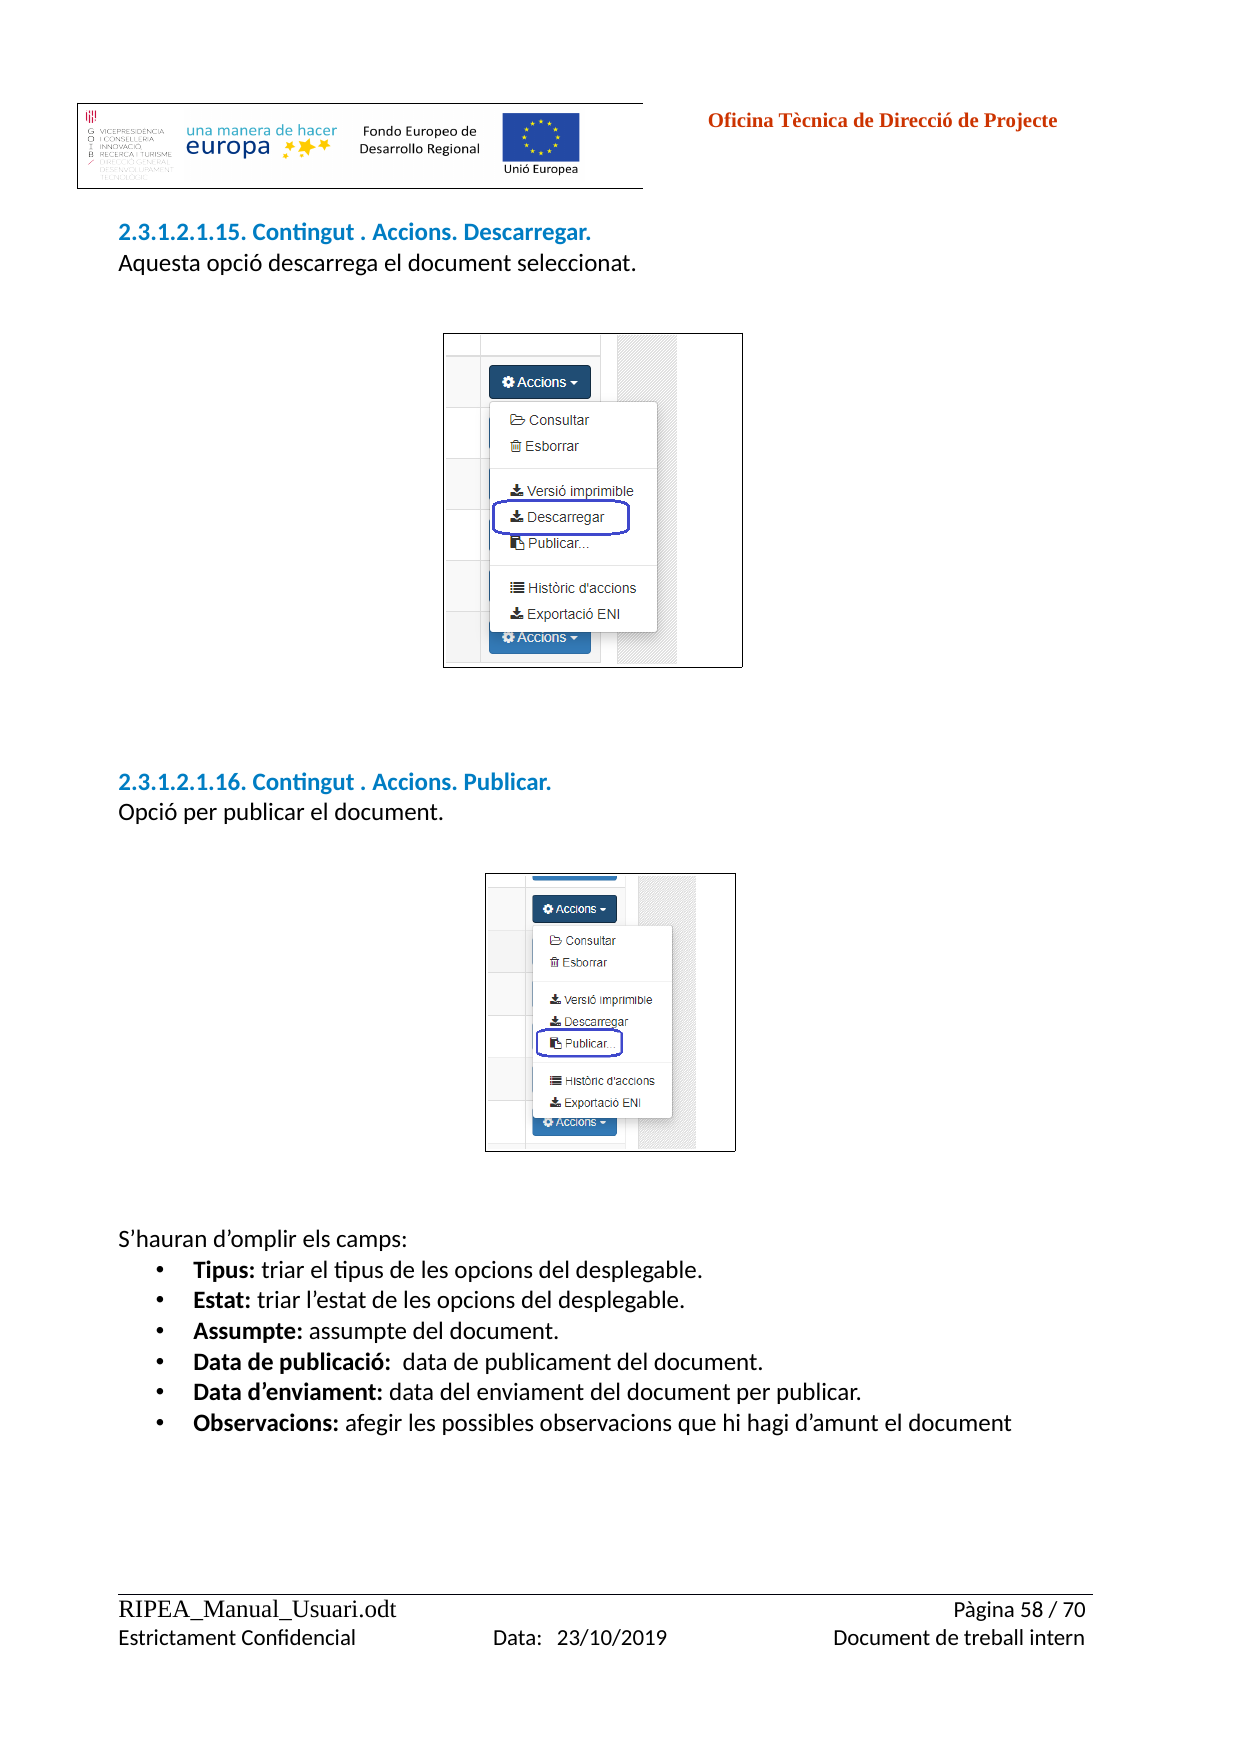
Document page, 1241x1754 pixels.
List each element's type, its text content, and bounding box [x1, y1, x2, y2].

picture [446, 335, 739, 664]
text Aquesta opció descarrega el document seleccionat. [118, 247, 1122, 277]
text Opció per publicar el document. [118, 796, 1122, 827]
list Assumpte: assumpte del document. [156, 1315, 1122, 1346]
list Data de publicació: data de publicament del document. [156, 1346, 1122, 1376]
text S’hauran d’omplir els camps: [118, 1223, 1122, 1254]
list Observacions: afegir les possibles observacions que hi hagi d’amunt el document [156, 1407, 1122, 1437]
picture [488, 876, 733, 1149]
subtitle 2.3.1.2.1.15. Contingut . Accions. Descarregar. [118, 216, 1122, 247]
subtitle 2.3.1.2.1.16. Contingut . Accions. Publicar. [118, 766, 1122, 796]
picture [184, 108, 585, 182]
picture [82, 108, 178, 182]
list Data d’enviament: data del enviament del document per publicar. [156, 1376, 1122, 1407]
list Estat: triar l’estat de les opcions del desplegable. [156, 1284, 1122, 1315]
list Tipus: triar el tipus de les opcions del desplegable. [156, 1254, 1122, 1284]
